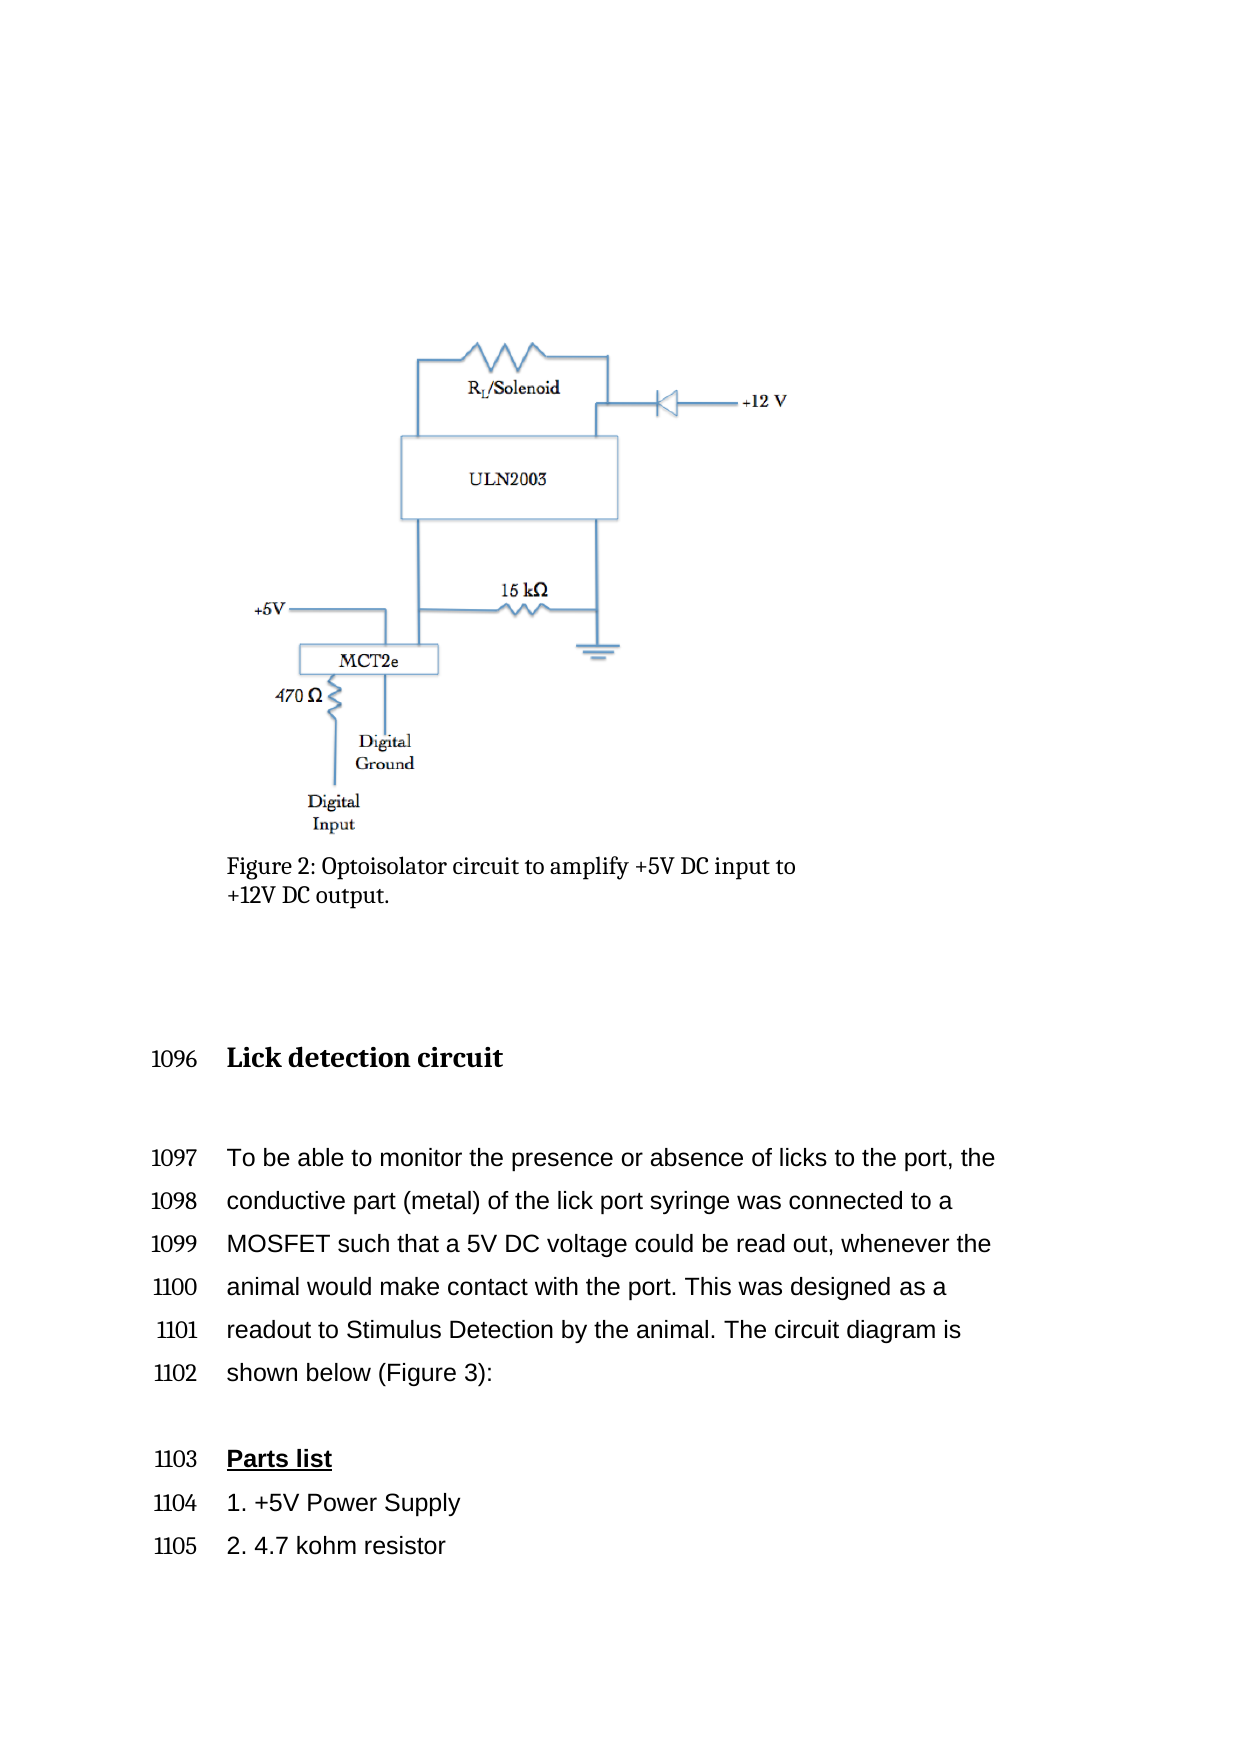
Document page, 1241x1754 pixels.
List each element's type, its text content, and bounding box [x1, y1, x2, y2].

text Parts list [226, 1444, 1014, 1473]
subtitle Lick detection circuit [226, 1041, 1014, 1074]
picture [247, 302, 792, 840]
text Figure 2: Optoisolator circuit to amplify +5V DC input to +12V DC output. [226, 303, 812, 909]
text 2. 4.7 kohm resistor [226, 1531, 1014, 1559]
text 1. +5V Power Supply [226, 1488, 1014, 1516]
text To be able to monitor the presence or absence of licks to the port, the conductive part (metal) of the lick port syringe was connected to a MOSFET such that a 5V DC voltage could be read out, whenever the animal would make contact with the port. This was designed as a readout to Stimulus Detection by the animal. The circuit diagram is shown below (Figure 3): [226, 1143, 1014, 1387]
